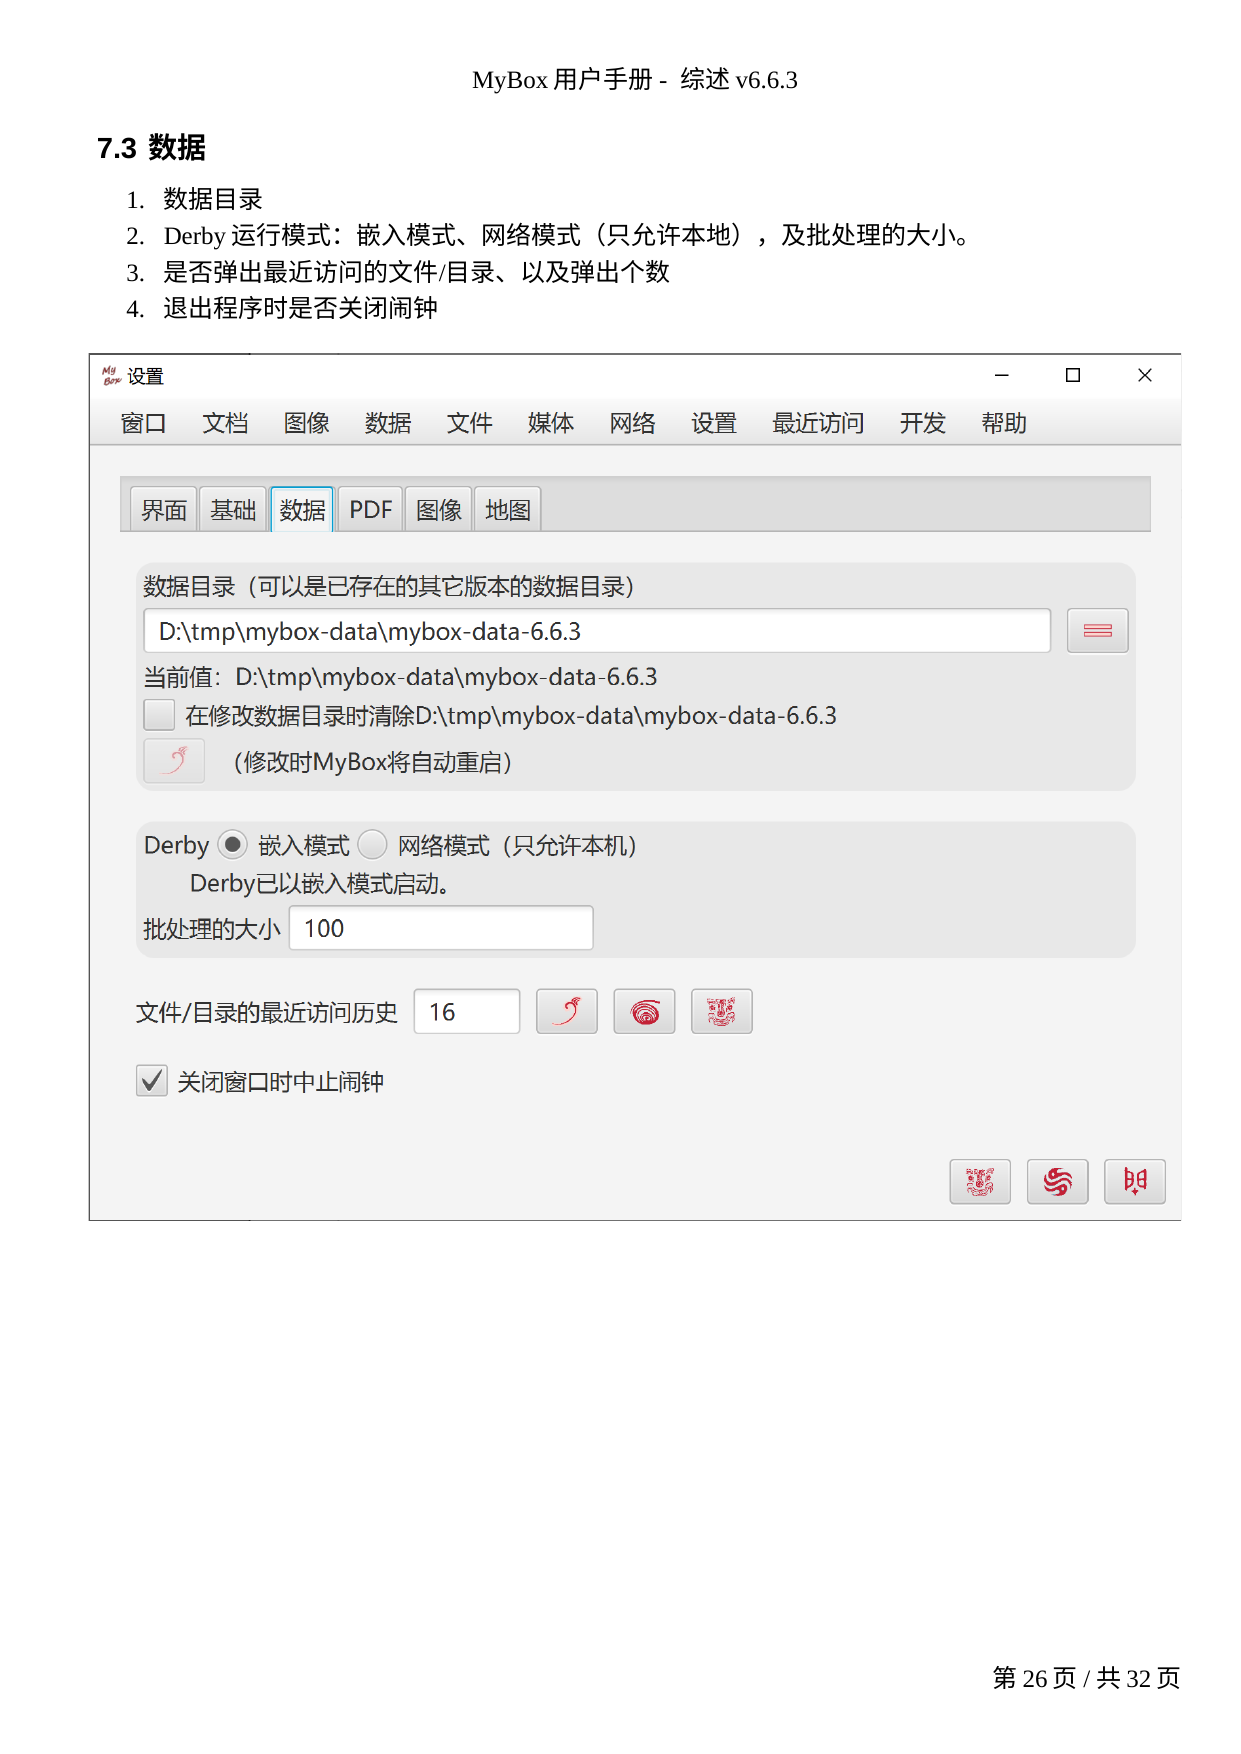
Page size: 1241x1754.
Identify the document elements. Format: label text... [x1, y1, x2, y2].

list 数据目录 [126, 179, 1181, 216]
subtitle 数据 [88, 125, 1181, 167]
picture [88, 353, 1182, 1221]
list 退出程序时是否关闭闹钟 [126, 288, 1181, 324]
list 是否弹出最近访问的文件/目录、以及弹出个数 [126, 252, 1181, 288]
list Derby运行模式：嵌入模式、网络模式（只允许本地），及批处理的大小。 [126, 216, 1181, 252]
